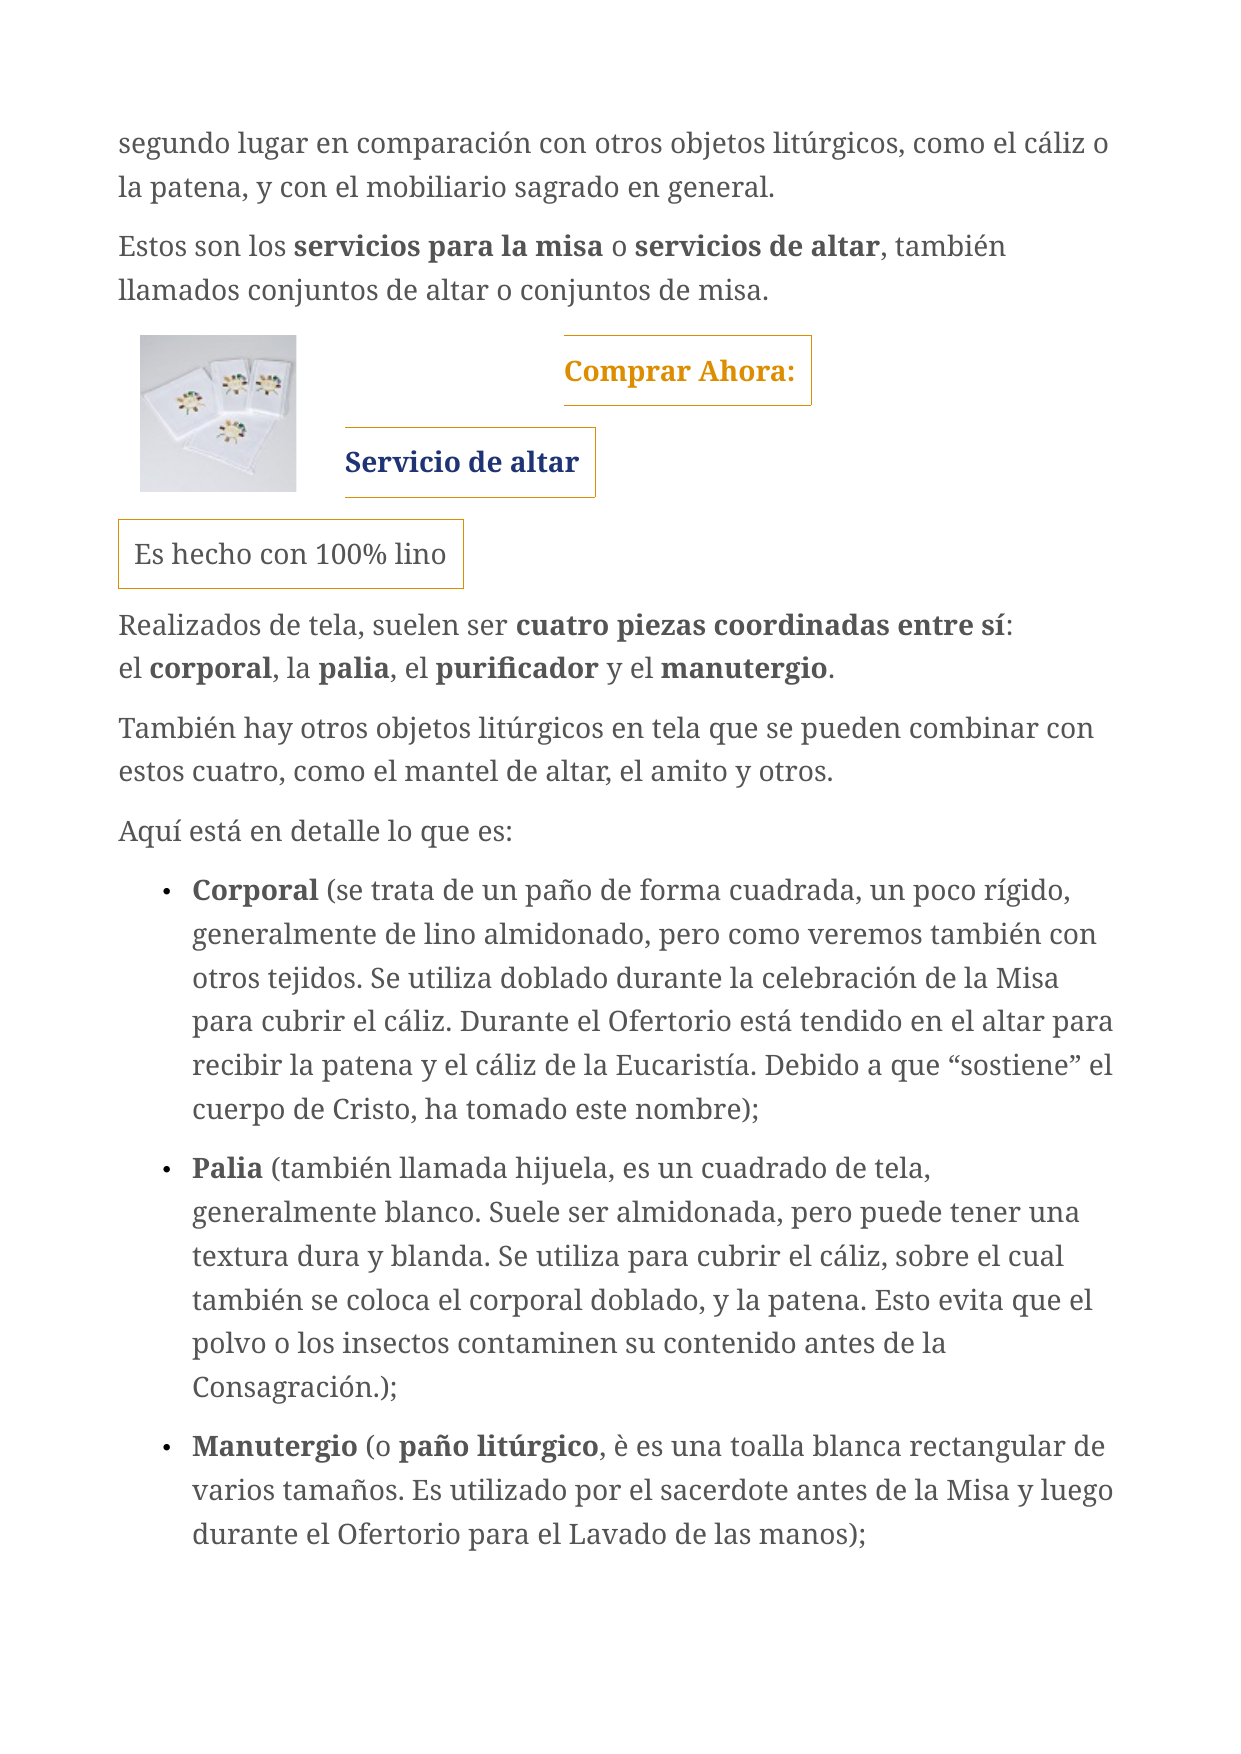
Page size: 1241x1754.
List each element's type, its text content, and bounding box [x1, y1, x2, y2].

picture [140, 335, 297, 492]
text [812, 335, 903, 405]
text segundo lugar en comparación con otros objetos litúrgicos, como el cáliz o la patena, y con el mobiliario sagrado en general. [118, 118, 1122, 206]
text Estos son los servicios para la misa o servicios de altar, también llamados conjuntos de altar o conjuntos de misa. [118, 221, 1122, 309]
text Comprar Ahora: [297, 335, 811, 492]
text Aquí está en detalle lo que es: [118, 806, 1122, 849]
list Palia (también llamada hijuela, es un cuadrado de tela, generalmente blanco. Suele ser almidonada, pero puede tener una textura dura y blanda. Se utiliza para cubrir el cáliz, sobre el cual también se coloca el corporal doblado, y la patena. Esto evita que el polvo o los insectos contaminen su contenido antes de la Consagración.); [162, 1143, 1122, 1406]
text Es hecho con 100% lino [119, 520, 463, 588]
text También hay otros objetos litúrgicos en tela que se pueden combinar con estos cuatro, como el mantel de altar, el amito y otros. [118, 702, 1122, 790]
text [596, 427, 1122, 497]
text Realizados de tela, suelen ser cuatro piezas coordinadas entre sí: el corporal, la palia, el purificador y el manutergio. [118, 599, 1122, 687]
text [464, 519, 1122, 588]
text Servicio de altar [118, 428, 595, 497]
list Manutergio (o paño litúrgico, è es una toalla blanca rectangular de varios tamaños. Es utilizado por el sacerdote antes de la Misa y luego durante el Ofertorio para el Lavado de las manos); [162, 1421, 1122, 1552]
text [118, 335, 140, 492]
list Corporal (se trata de un paño de forma cuadrada, un poco rígido, generalmente de lino almidonado, pero como veremos también con otros tejidos. Se utiliza doblado durante la celebración de la Misa para cubrir el cáliz. Durante el Ofertorio está tendido en el altar para recibir la patena y el cáliz de la Eucaristía. Debido a que “sostiene” el cuerpo de Cristo, ha tomado este nombre); [162, 865, 1122, 1127]
